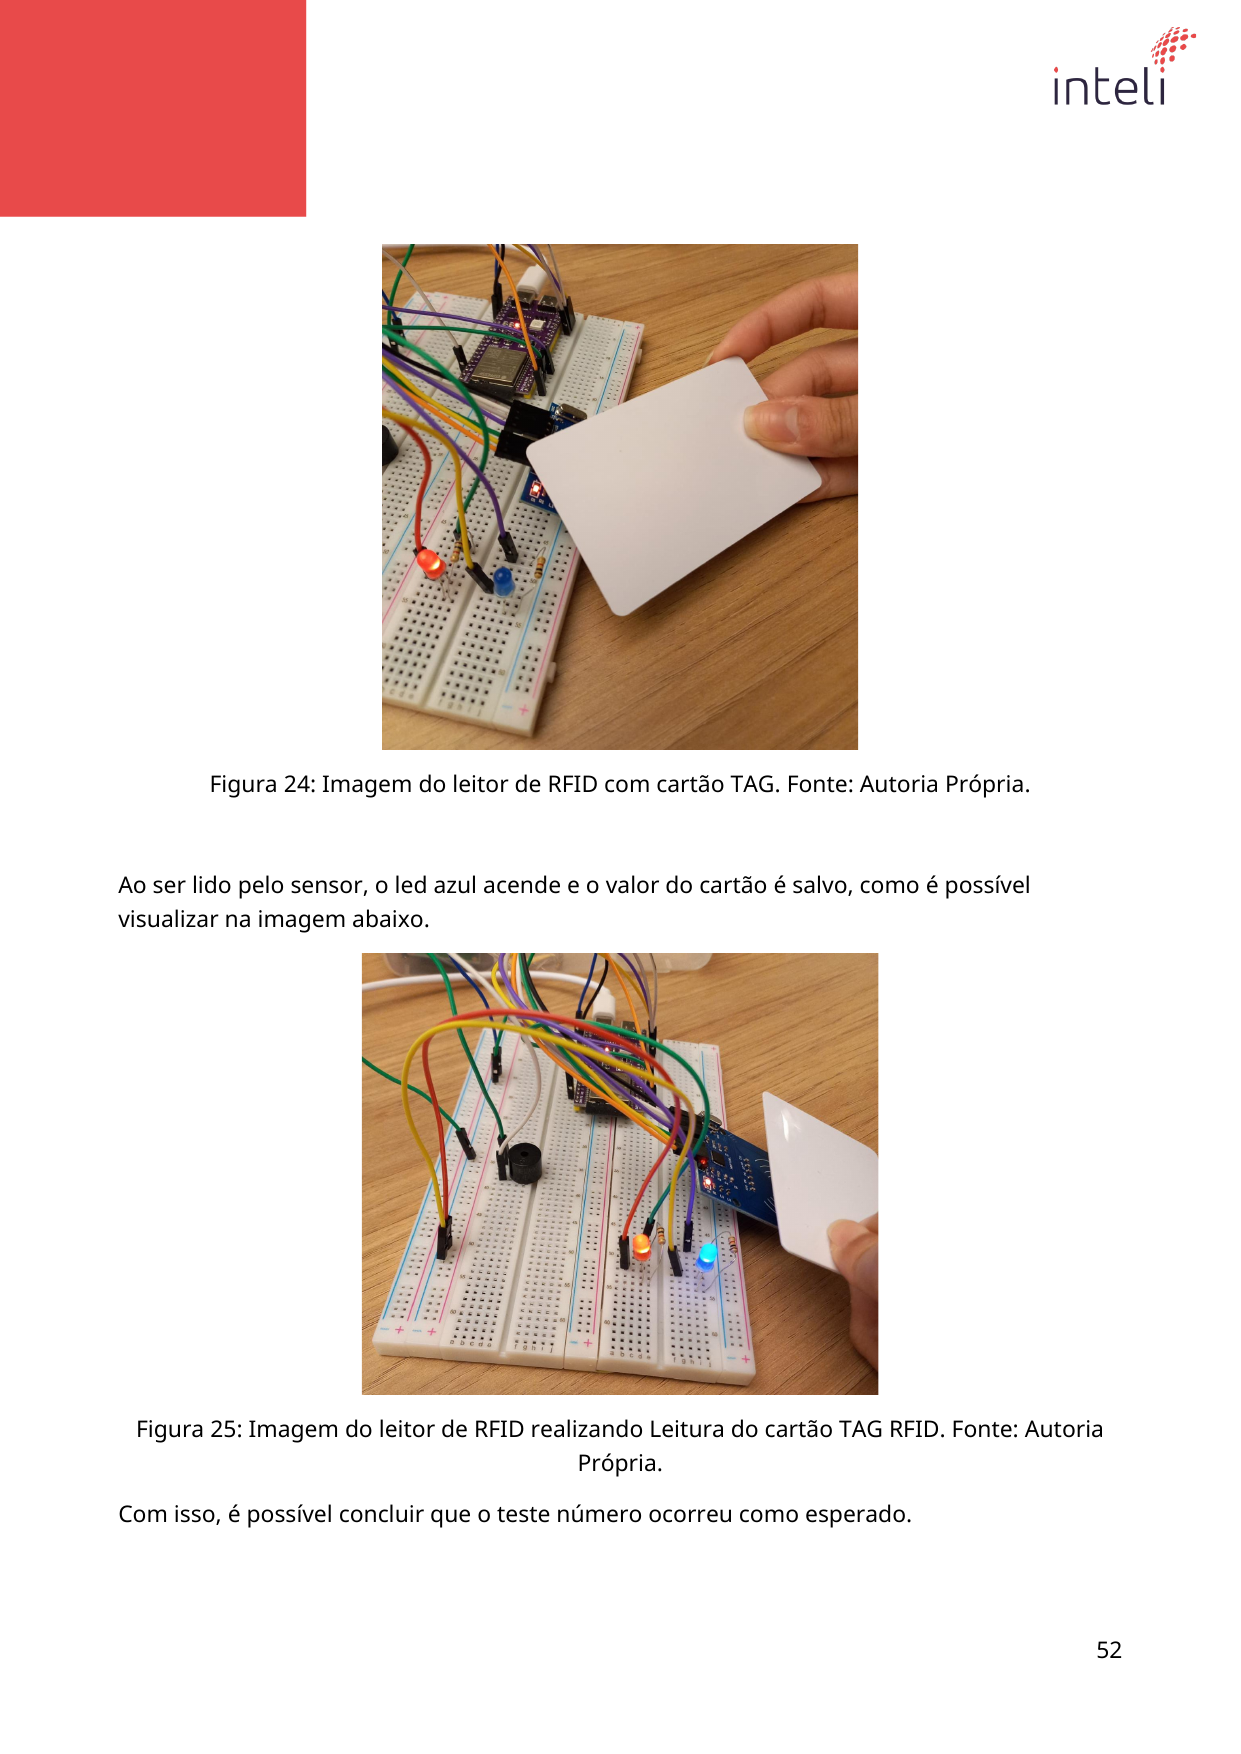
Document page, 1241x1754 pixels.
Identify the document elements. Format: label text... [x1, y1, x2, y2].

picture [361, 953, 879, 1395]
text Com isso, é possível concluir que o teste número ocorreu como esperado. [118, 1498, 1122, 1529]
picture [1054, 27, 1197, 105]
text Figura 24: Imagem do leitor de RFID com cartão TAG. Fonte: Autoria Própria. [118, 768, 1122, 800]
text Ao ser lido pelo sensor, o led azul acende e o valor do cartão é salvo, como é possível visualizar na imagem abaixo. [118, 869, 1122, 934]
picture [382, 244, 859, 750]
picture [0, 0, 307, 217]
text Figura 25: Imagem do leitor de RFID realizando Leitura do cartão TAG RFID. Fonte: Autoria Própria. [118, 1413, 1122, 1478]
